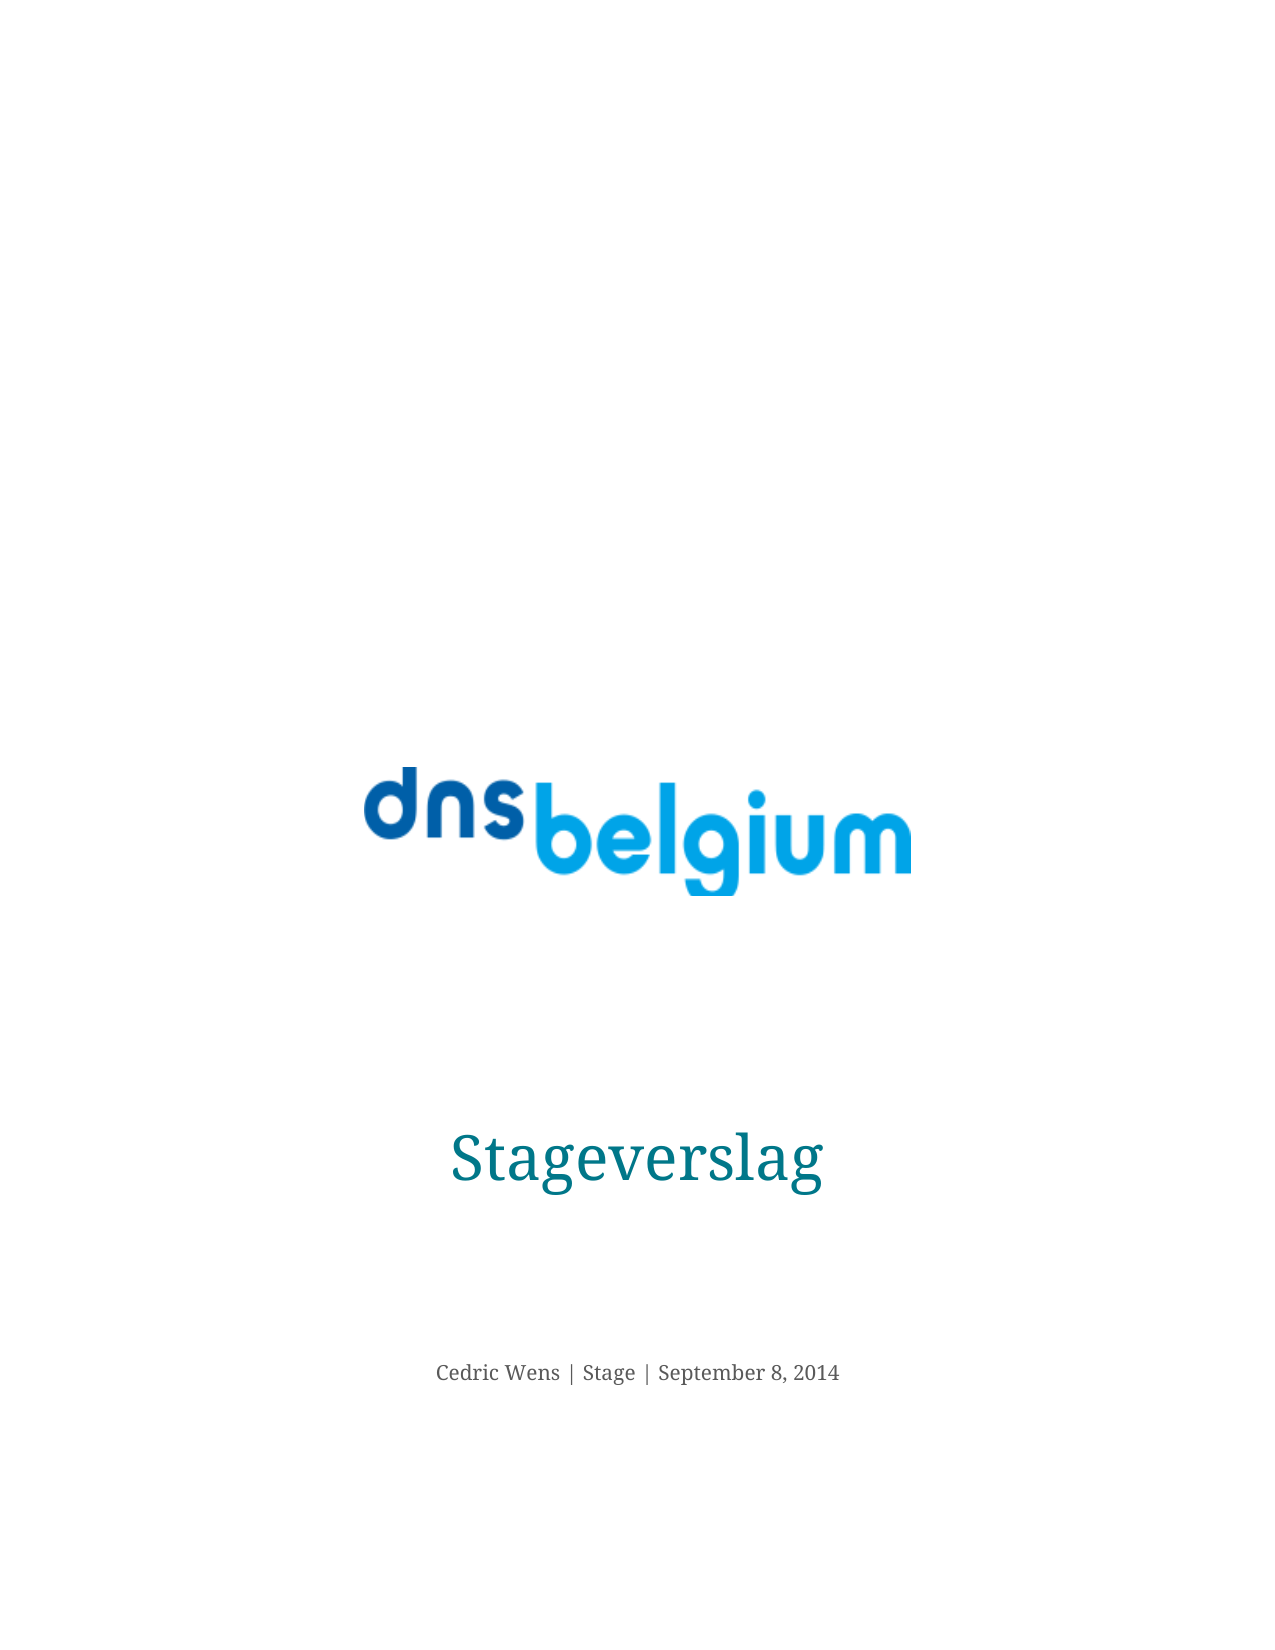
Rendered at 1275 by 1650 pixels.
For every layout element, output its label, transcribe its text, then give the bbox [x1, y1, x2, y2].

text Cedric Wens | Stage | September 8, 2014 [209, 1358, 1065, 1387]
title Stageverslag [209, 1114, 1065, 1199]
